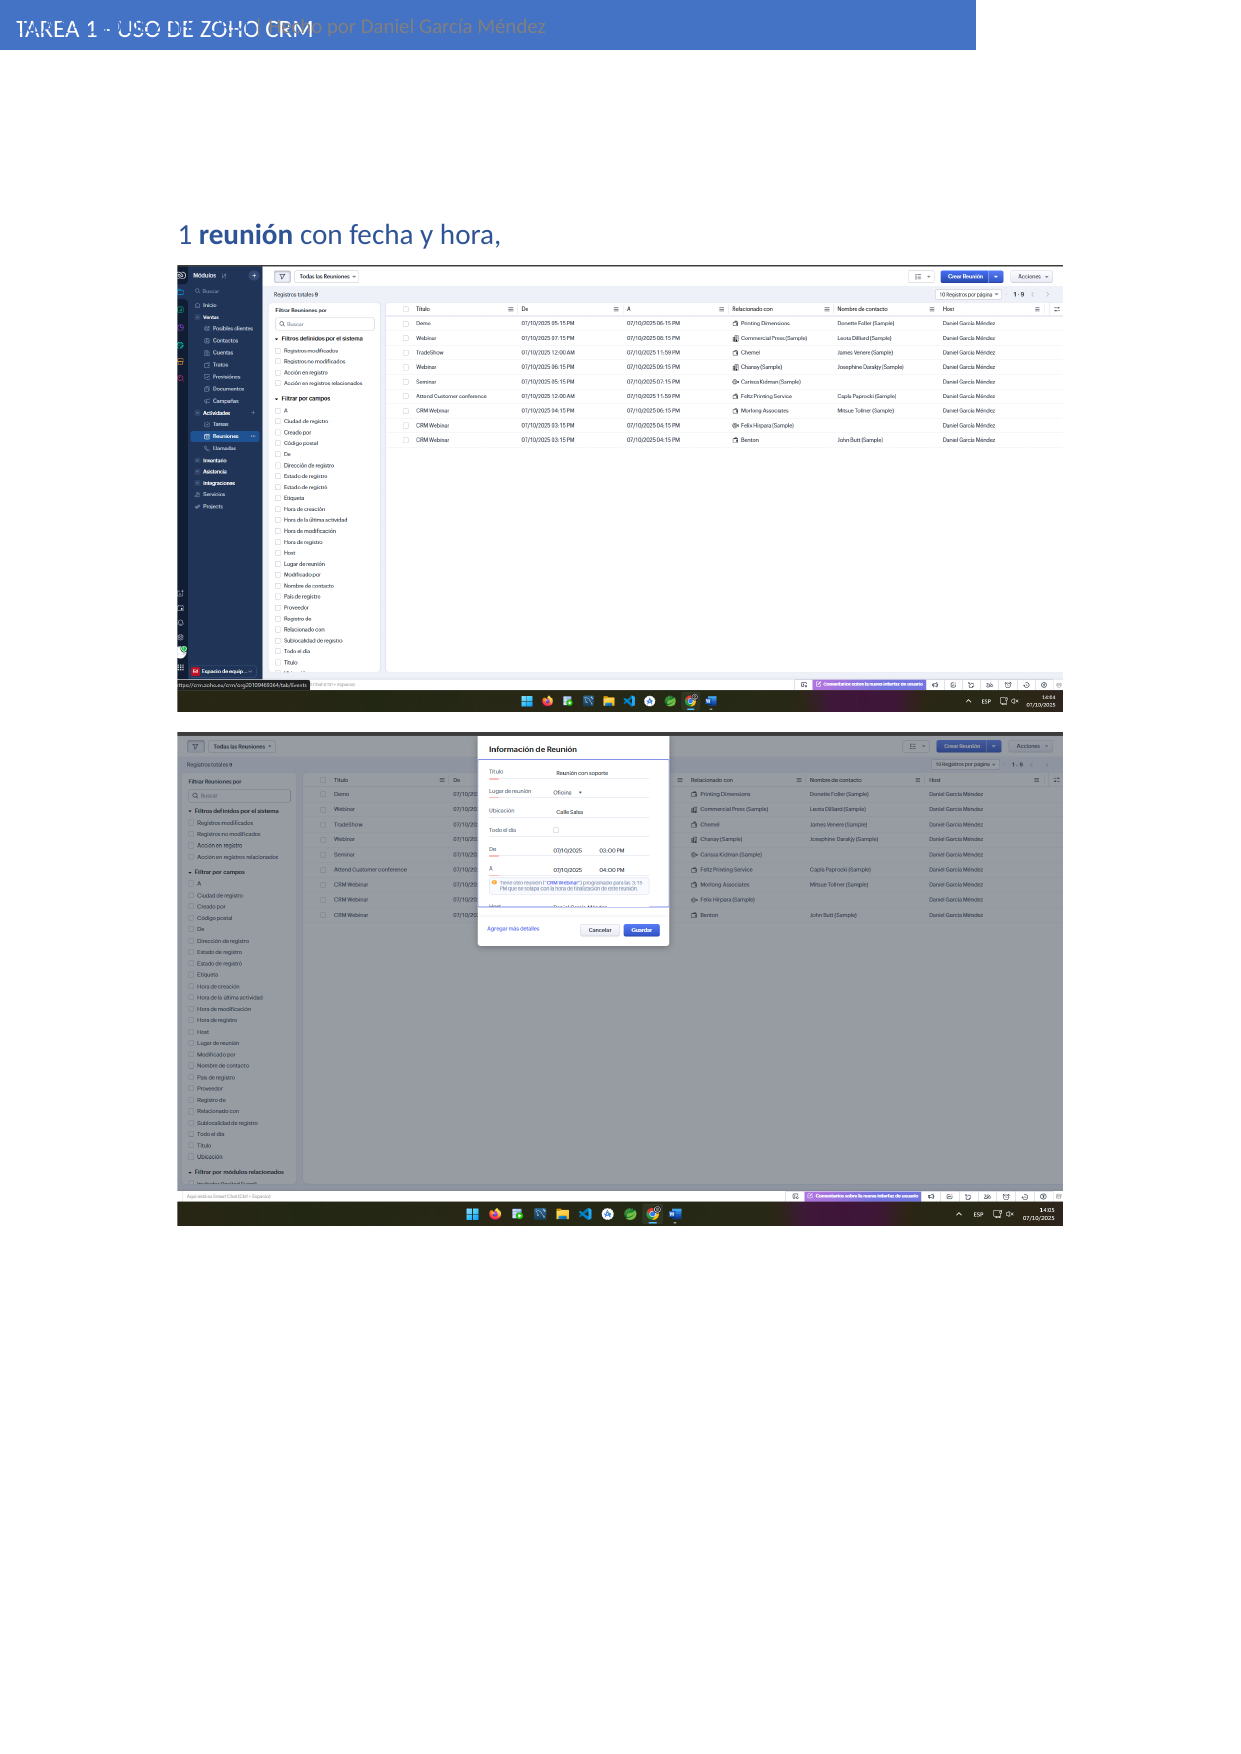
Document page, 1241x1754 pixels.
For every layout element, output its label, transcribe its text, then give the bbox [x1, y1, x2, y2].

subtitle 1 reunión con fecha y hora, [177, 216, 1063, 252]
